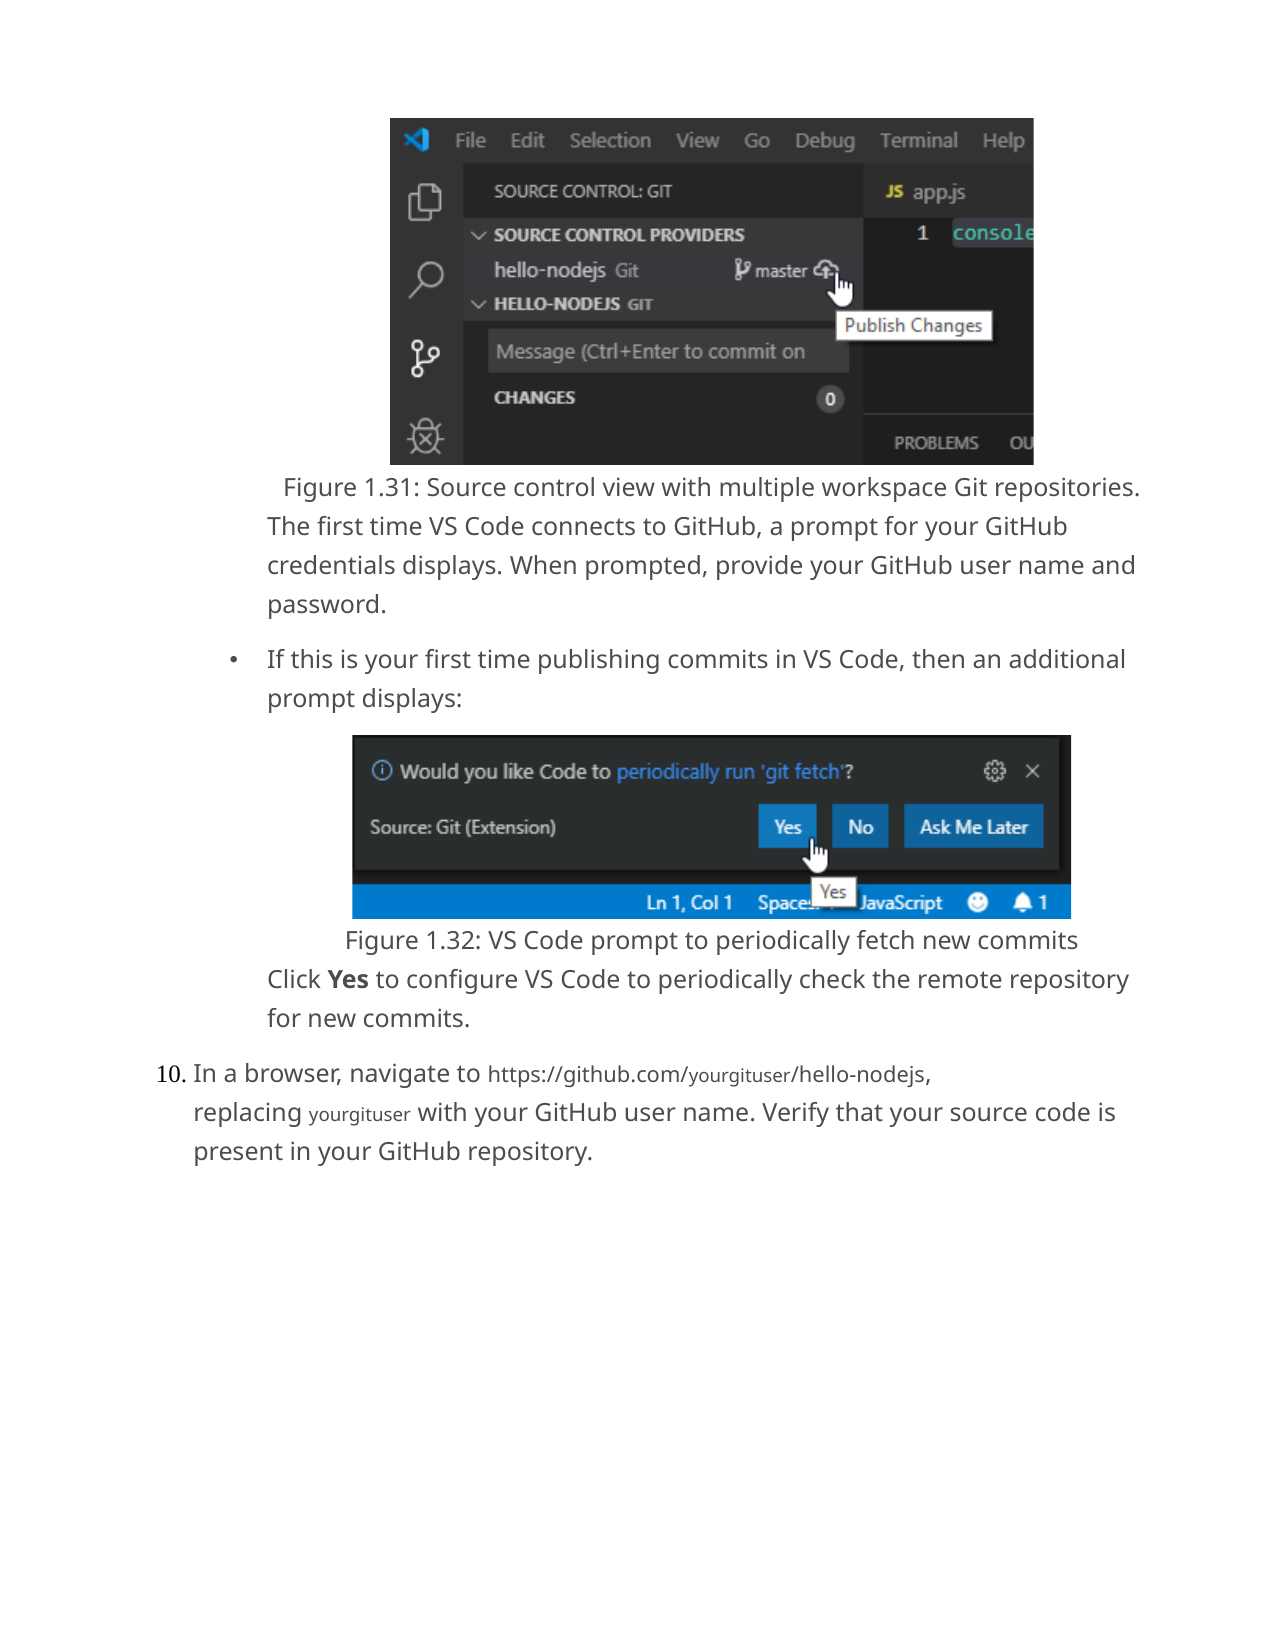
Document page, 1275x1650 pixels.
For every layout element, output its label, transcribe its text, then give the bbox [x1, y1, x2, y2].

list The first time VS Code connects to GitHub, a prompt for your GitHub credentials displays. When prompted, provide your GitHub user name and password. [229, 508, 1157, 621]
list If this is your first time publishing commits in VS Code, then an additional prompt displays: [229, 642, 1157, 715]
list Click Yes to configure VS Code to periodically check the remote repository for new commits. [229, 962, 1157, 1035]
picture [390, 118, 1034, 465]
list Figure 1.32: VS Code prompt to periodically fetch new commits [229, 923, 1157, 957]
picture [352, 735, 1072, 919]
list Figure 1.31: Source control view with multiple workspace Git repositories. [229, 469, 1157, 503]
list In a browser, navigate to https://github.com/yourgituser/hello-nodejs, replacing yourgituser with your GitHub user name. Verify that your source code is present in your GitHub repository. [156, 1056, 1157, 1168]
